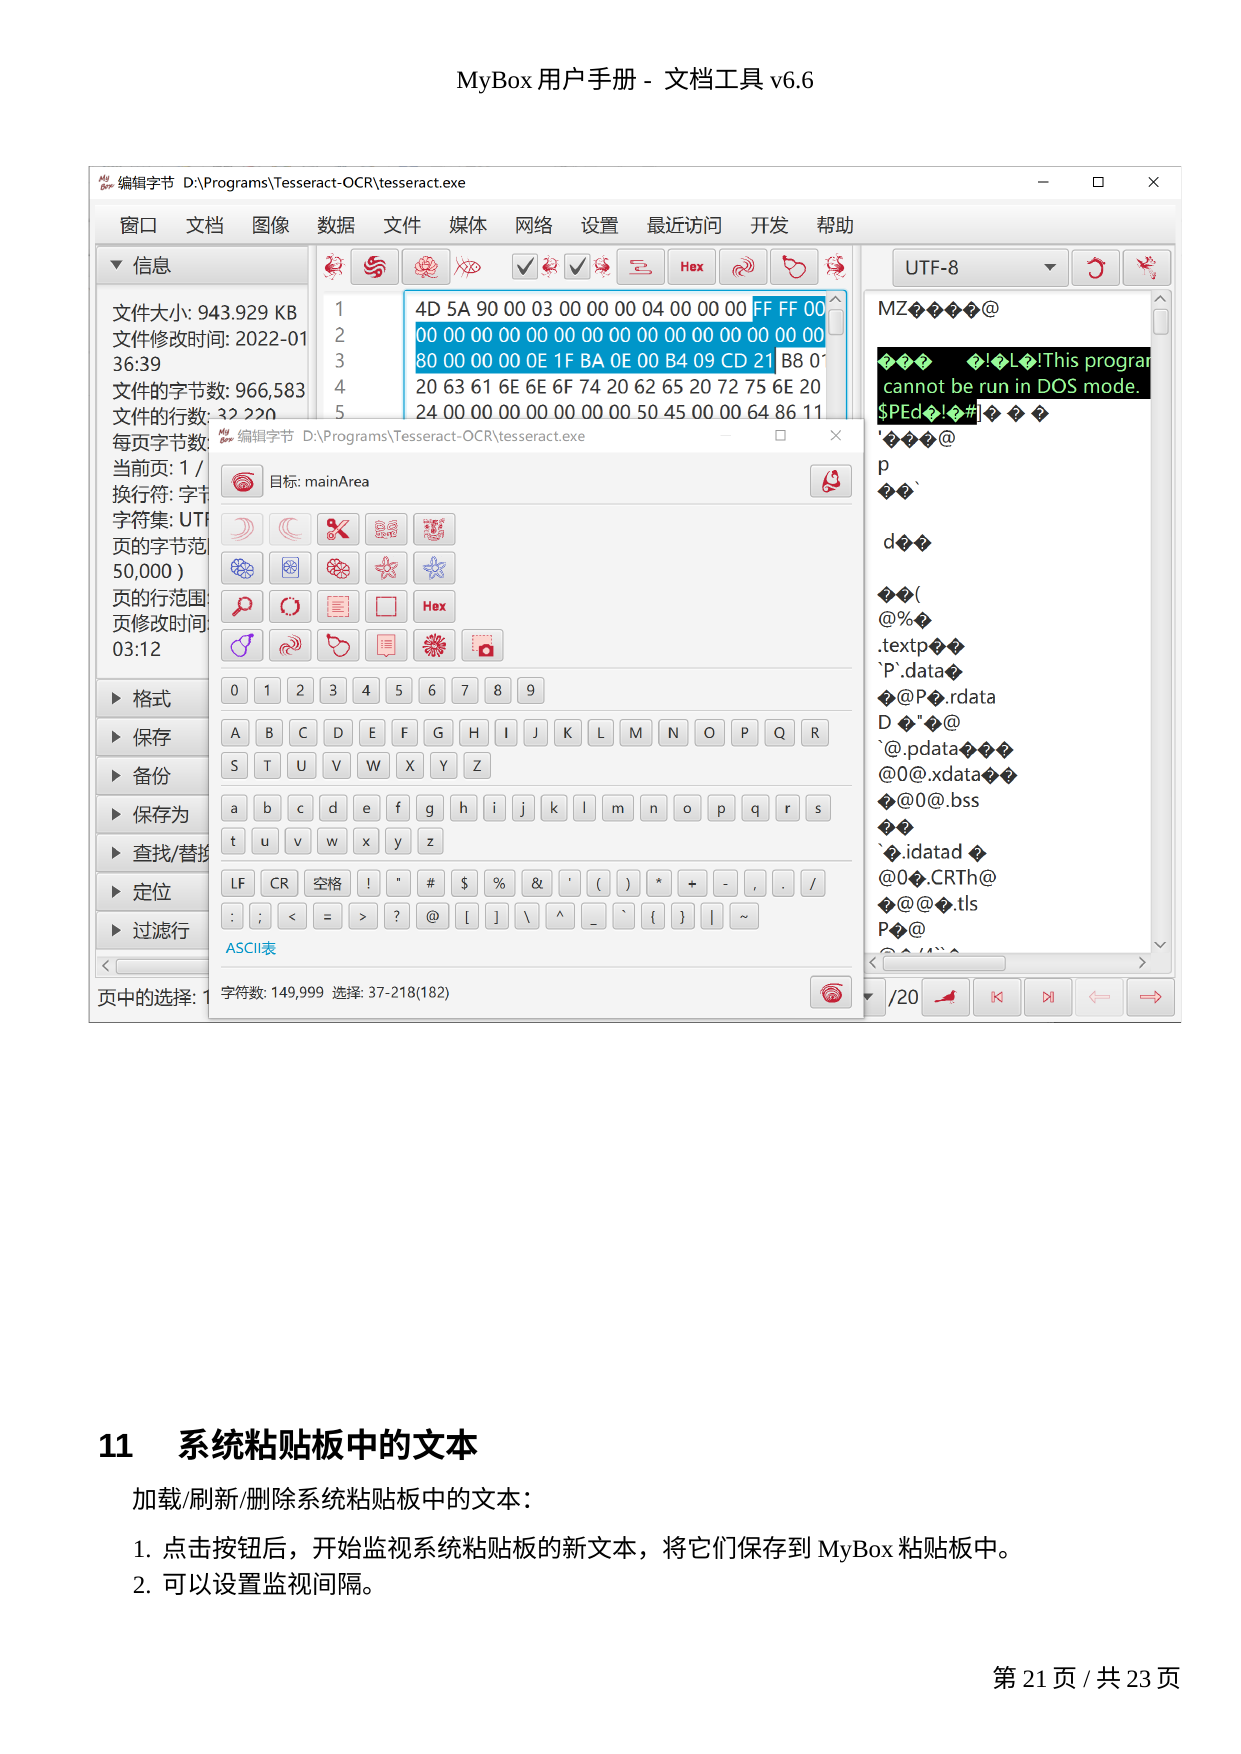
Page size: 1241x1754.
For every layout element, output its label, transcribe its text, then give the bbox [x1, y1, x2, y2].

subtitle 系统粘贴板中的文本 [88, 1419, 1181, 1467]
list 可以设置监视间隔。 [133, 1565, 1181, 1601]
picture [88, 166, 1182, 1023]
list 点击按钮后，开始监视系统粘贴板的新文本，将它们保存到MyBox粘贴板中。 [133, 1529, 1181, 1565]
text 加载/刷新/删除系统粘贴板中的文本： [88, 1480, 1181, 1516]
